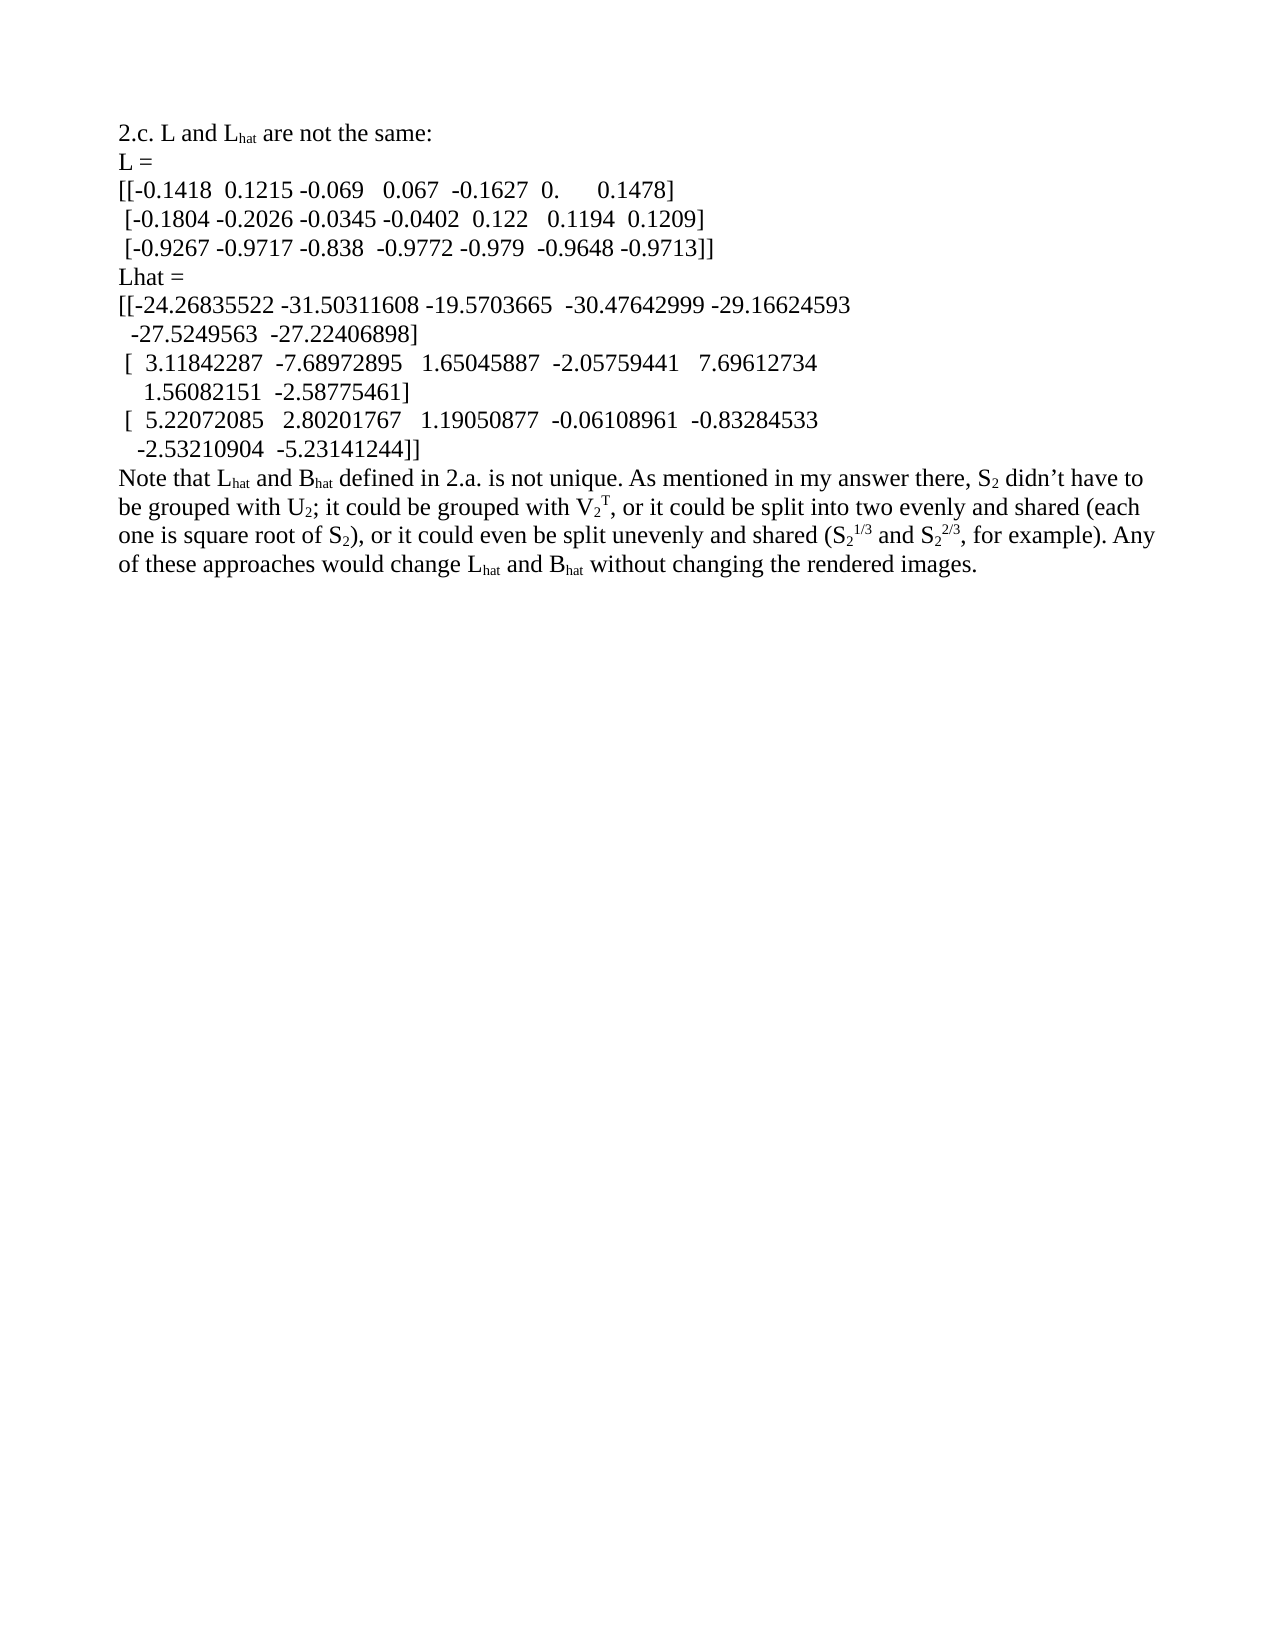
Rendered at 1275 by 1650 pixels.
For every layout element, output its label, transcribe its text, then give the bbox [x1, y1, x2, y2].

text -2.53210904 -5.23141244]] [118, 434, 1157, 463]
text [[-0.1418 0.1215 -0.069 0.067 -0.1627 0. 0.1478] [118, 176, 1157, 204]
text 2.c. L and Lhat are not the same: [118, 118, 1157, 147]
text [ 3.11842287 -7.68972895 1.65045887 -2.05759441 7.69612734 [118, 348, 1157, 377]
text [ 5.22072085 2.80201767 1.19050877 -0.06108961 -0.83284533 [118, 406, 1157, 434]
text [-0.9267 -0.9717 -0.838 -0.9772 -0.979 -0.9648 -0.9713]] [118, 233, 1157, 262]
text Note that Lhat and Bhat defined in 2.a. is not unique. As mentioned in my answer there, S2 didn’t have to be grouped with U2; it could be grouped with V2T, or it could be split into two evenly and shared (each one is square root of S2), or it could even be split unevenly and shared (S21/3 and S22/3, for example). Any of these approaches would change Lhat and Bhat without changing the rendered images. [118, 463, 1157, 578]
text -27.5249563 -27.22406898] [118, 319, 1157, 348]
text L = [118, 147, 1157, 176]
text [[-24.26835522 -31.50311608 -19.5703665 -30.47642999 -29.16624593 [118, 291, 1157, 319]
text 1.56082151 -2.58775461] [118, 377, 1157, 406]
text Lhat = [118, 262, 1157, 291]
text [-0.1804 -0.2026 -0.0345 -0.0402 0.122 0.1194 0.1209] [118, 204, 1157, 233]
